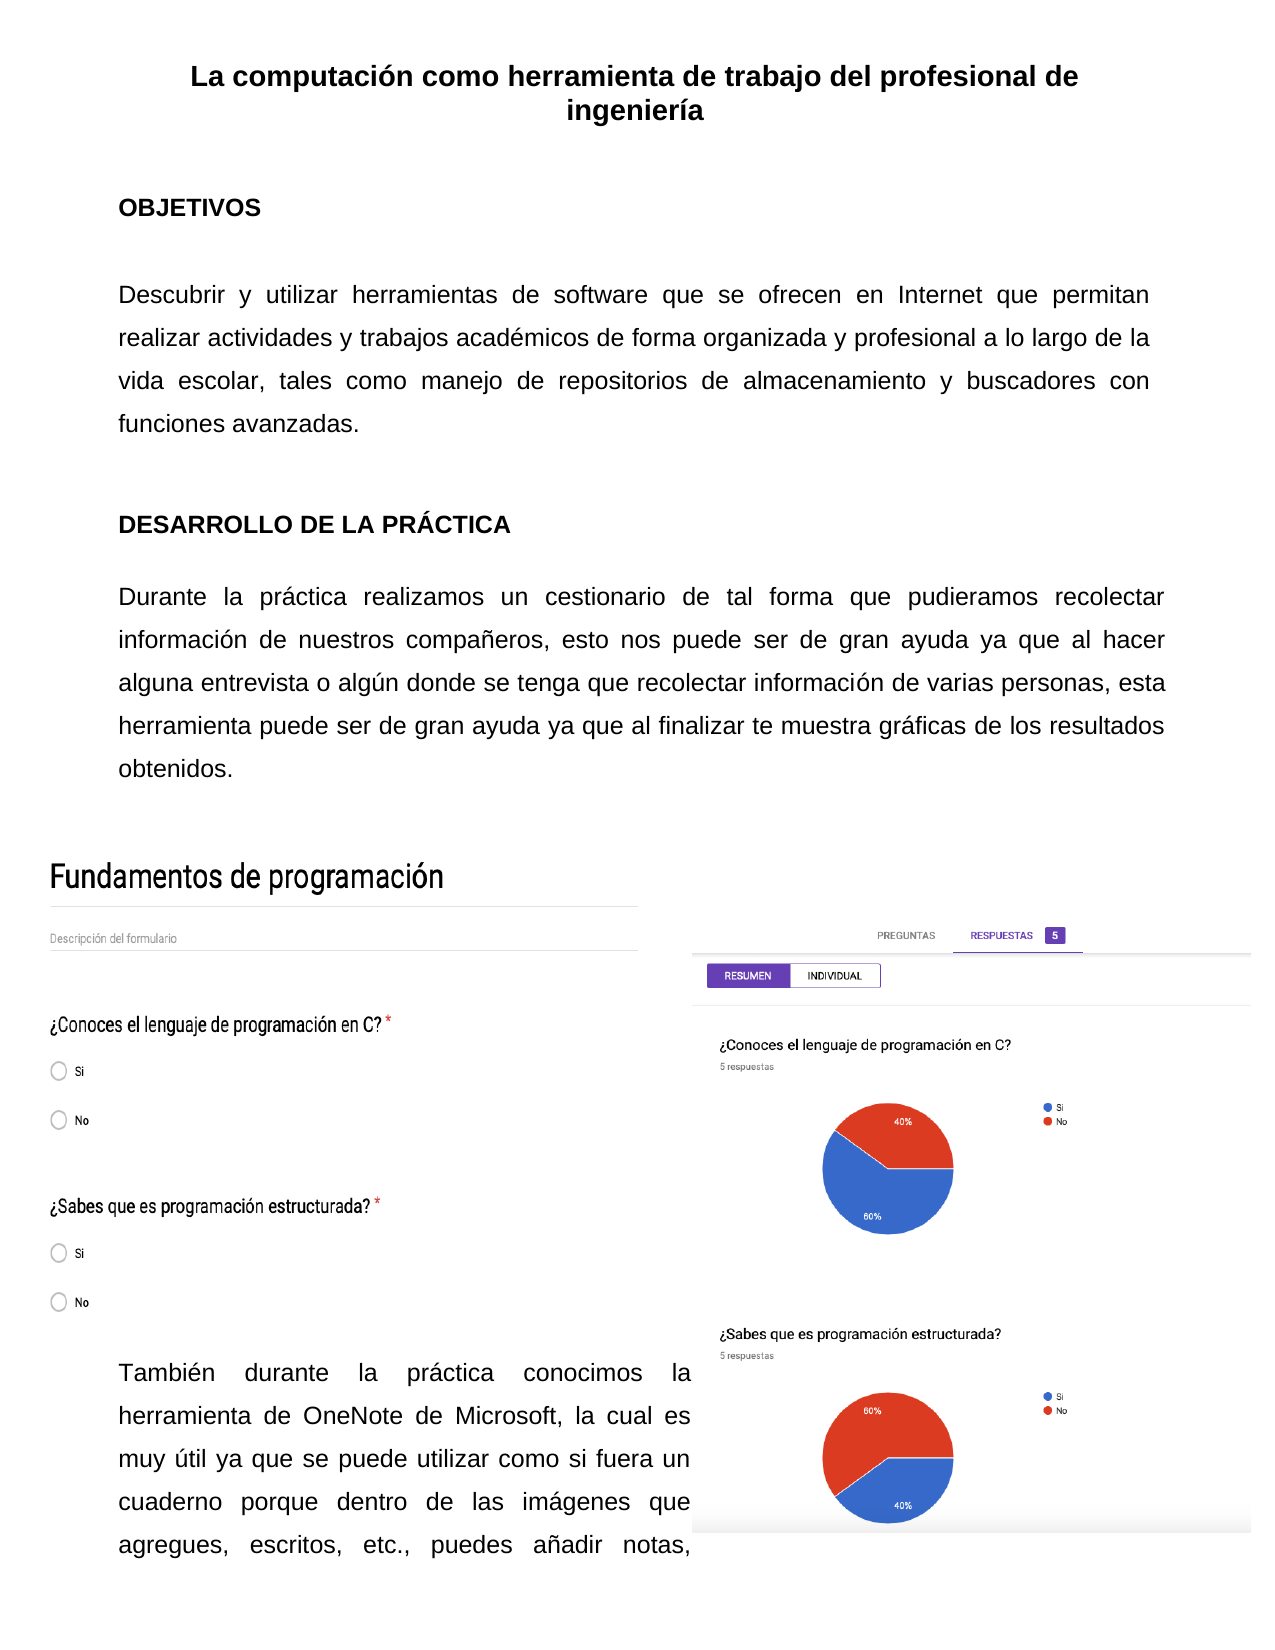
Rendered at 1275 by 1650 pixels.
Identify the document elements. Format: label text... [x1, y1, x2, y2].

text Durante la práctica realizamos un cestionario de tal forma que pudieramos recolectar información de nuestros compañeros, esto nos puede ser de gran ayuda ya que al hacer alguna entrevista o algún donde se tenga que recolectar información de varias personas, esta herramienta puede ser de gran ayuda ya que al finalizar te muestra gráficas de los resultados obtenidos. [118, 581, 1167, 783]
text Descubrir y utilizar herramientas de software que se ofrecen en Internet que permitan realizar actividades y trabajos académicos de forma organizada y profesional a lo largo de la vida escolar, tales como manejo de repositorios de almacenamiento y buscadores con funciones avanzadas. [118, 279, 1152, 438]
text La computación como herramienta de trabajo del profesional de ingeniería [148, 59, 1122, 126]
text También durante la práctica conocimos la herramienta de OneNote de Microsoft, la cual es muy útil ya que se puede utilizar como si fuera un cuaderno porque dentro de las imágenes que agregues, escritos, etc., puedes añadir notas, [118, 1142, 1167, 1559]
text OBJETIVOS [118, 193, 1205, 222]
text DESARROLLO DE LA PRÁCTICA [118, 509, 1167, 538]
